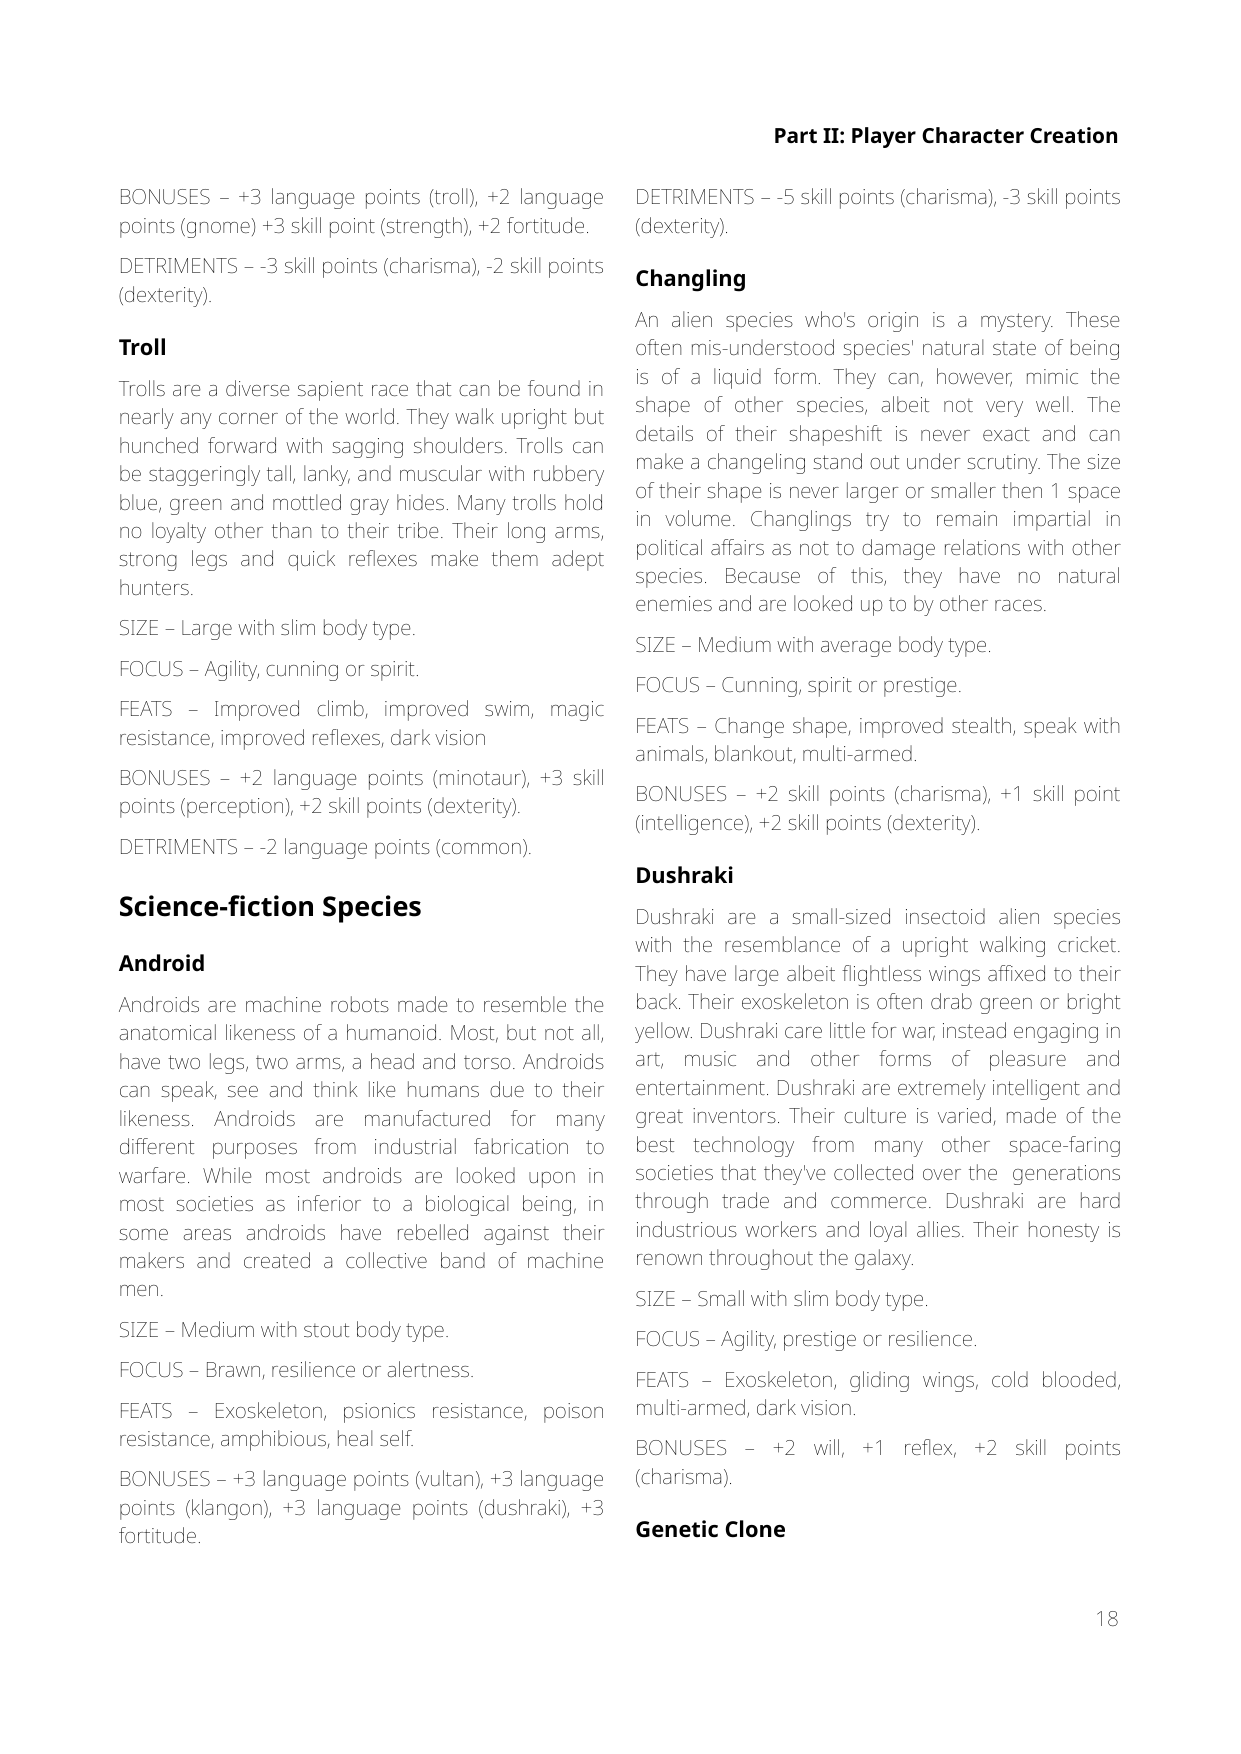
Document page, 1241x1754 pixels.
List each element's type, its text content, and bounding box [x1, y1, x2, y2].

text Android [118, 948, 605, 978]
text FEATS – Change shape, improved stealth, speak with animals, blankout, multi-armed. [635, 711, 1122, 768]
text BONUSES – +2 will, +1 reflex, +2 skill points (charisma). [635, 1433, 1122, 1490]
text An alien species who's origin is a mystery. These often mis-understood species' natural state of being is of a liquid form. They can, however, mimic the shape of other species, albeit not very well. The details of their shapeshift is never exact and can make a changeling stand out under scrutiny. The size of their shape is never larger or smaller then 1 space in volume. Changlings try to remain impartial in political affairs as not to damage relations with other species. Because of this, they have no natural enemies and are looked up to by other races. [635, 305, 1122, 618]
text SIZE – Small with slim body type. [635, 1284, 1122, 1312]
text Trolls are a diverse sapient race that can be found in nearly any corner of the world. They walk upright but hunched forward with sagging shoulders. Trolls can be staggeringly tall, lanky, and muscular with rubbery blue, green and mottled gray hides. Many trolls hold no loyalty other than to their tribe. Their long arms, strong legs and quick reflexes make them adept hunters. [118, 374, 605, 601]
text DETRIMENTS – -2 language points (common). [118, 832, 605, 860]
text FOCUS – Agility, prestige or resilience. [635, 1324, 1122, 1353]
text FEATS – Exoskeleton, gliding wings, cold blooded, multi-armed, dark vision. [635, 1365, 1122, 1422]
text FOCUS – Cunning, spirit or prestige. [635, 670, 1122, 699]
text BONUSES – +3 language points (troll), +2 language points (gnome) +3 skill point (strength), +2 fortitude. [118, 182, 605, 239]
text SIZE – Medium with average body type. [635, 630, 1122, 658]
text Dushraki are a small-sized insectoid alien species with the resemblance of a upright walking cricket. They have large albeit flightless wings affixed to their back. Their exoskeleton is often drab green or bright yellow. Dushraki care little for war, instead engaging in art, music and other forms of pleasure and entertainment. Dushraki are extremely intelligent and great inventors. Their culture is varied, made of the best technology from many other space-faring societies that they've collected over the generations through trade and commerce. Dushraki are hard industrious workers and loyal allies. Their honesty is renown throughout the galaxy. [635, 902, 1122, 1272]
text BONUSES – +2 skill points (charisma), +1 skill point (intelligence), +2 skill points (dexterity). [635, 779, 1122, 836]
text DETRIMENTS – -5 skill points (charisma), -3 skill points (dexterity). [635, 182, 1122, 239]
text BONUSES – +3 language points (vultan), +3 language points (klangon), +3 language points (dushraki), +3 fortitude. [118, 1464, 605, 1550]
subtitle Science-fiction Species [118, 887, 605, 924]
text Troll [118, 332, 605, 362]
text FEATS – Exoskeleton, psionics resistance, poison resistance, amphibious, heal self. [118, 1396, 605, 1453]
text DETRIMENTS – -3 skill points (charisma), -2 skill points (dexterity). [118, 251, 605, 308]
text FEATS – Improved climb, improved swim, magic resistance, improved reflexes, dark vision [118, 694, 605, 751]
text SIZE – Large with slim body type. [118, 613, 605, 642]
text FOCUS – Brawn, resilience or alertness. [118, 1355, 605, 1384]
text FOCUS – Agility, cunning or spirit. [118, 654, 605, 682]
text Genetic Clone [635, 1514, 1122, 1544]
text Changling [635, 263, 1122, 293]
text Androids are machine robots made to resemble the anatomical likeness of a humanoid. Most, but not all, have two legs, two arms, a head and torso. Androids can speak, see and think like humans due to their likeness. Androids are manufactured for many different purposes from industrial fabrication to warfare. While most androids are looked upon in most societies as inferior to a biological being, in some areas androids have rebelled against their makers and created a collective band of machine men. [118, 990, 605, 1303]
text Dushraki [635, 860, 1122, 890]
text BONUSES – +2 language points (minotaur), +3 skill points (perception), +2 skill points (dexterity). [118, 763, 605, 820]
text SIZE – Medium with stout body type. [118, 1315, 605, 1343]
